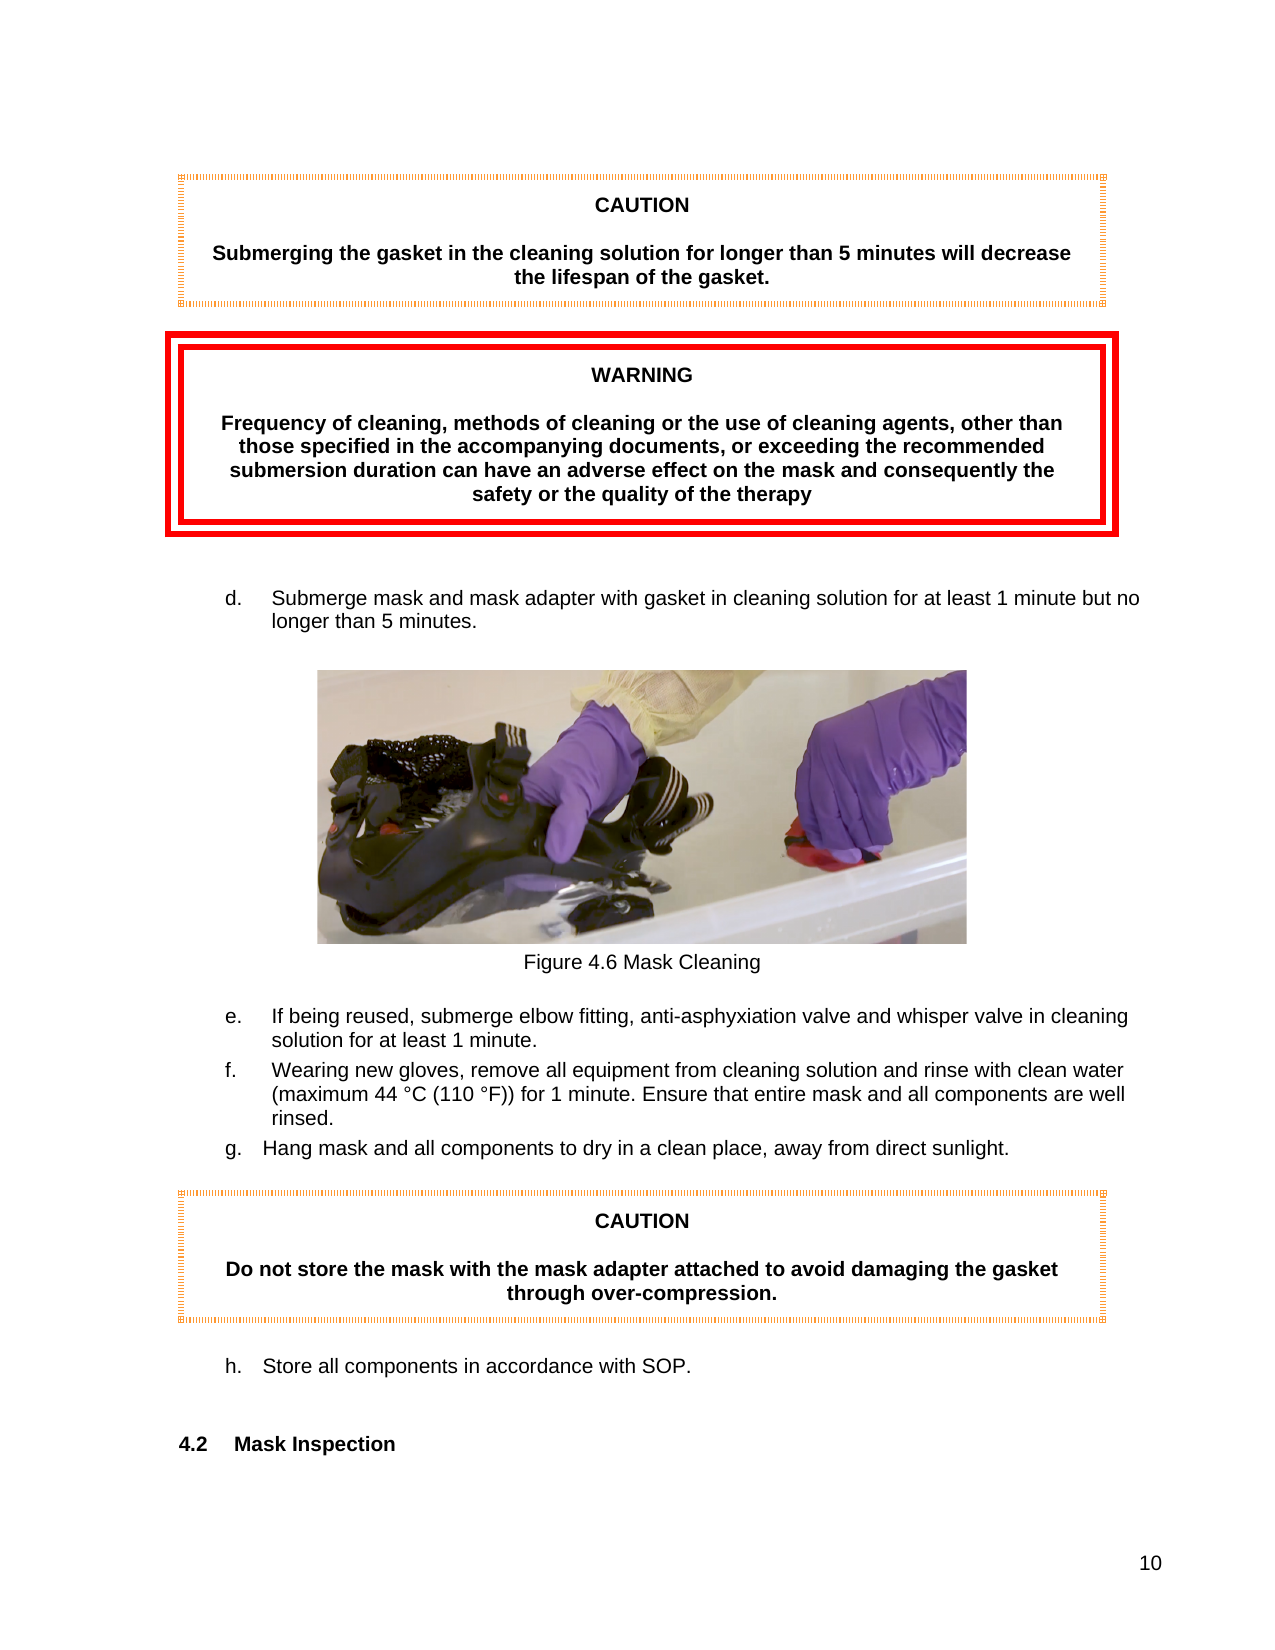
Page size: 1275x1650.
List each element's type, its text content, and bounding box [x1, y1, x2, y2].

text Figure 4.6 Mask Cleaning [121, 949, 1162, 973]
list Hang mask and all components to dry in a clean place, away from direct sunlight. [225, 1136, 1162, 1160]
list Submerge mask and mask adapter with gasket in cleaning solution for at least 1 minute but no longer than 5 minutes. [225, 585, 1162, 633]
text Do not store the mask with the mask adapter attached to avoid damaging the gasket through over-compression. [178, 1238, 1106, 1323]
text Frequency of cleaning, methods of cleaning or the use of cleaning agents, other than those specified in the accompanying documents, or exceeding the recommended submersion duration can have an adverse effect on the mask and consequently the safety or the quality of the therapy [171, 379, 1112, 531]
text WARNING [171, 338, 1112, 379]
subtitle Mask Inspection [178, 1432, 1162, 1456]
list Store all components in accordance with SOP. [225, 1354, 1162, 1378]
text CAUTION [178, 1190, 1106, 1233]
text Submerging the gasket in the cleaning solution for longer than 5 minutes will decrease the lifespan of the gasket. [178, 222, 1106, 307]
text CAUTION [178, 174, 1106, 217]
list Wearing new gloves, remove all equipment from cleaning solution and rinse with clean water (maximum 44 °C (110 °F)) for 1 minute. Ensure that entire mask and all components are well rinsed. [225, 1058, 1162, 1130]
picture [317, 670, 967, 944]
list If being reused, submerge elbow fitting, anti-asphyxiation valve and whisper valve in cleaning solution for at least 1 minute. [225, 1004, 1162, 1052]
